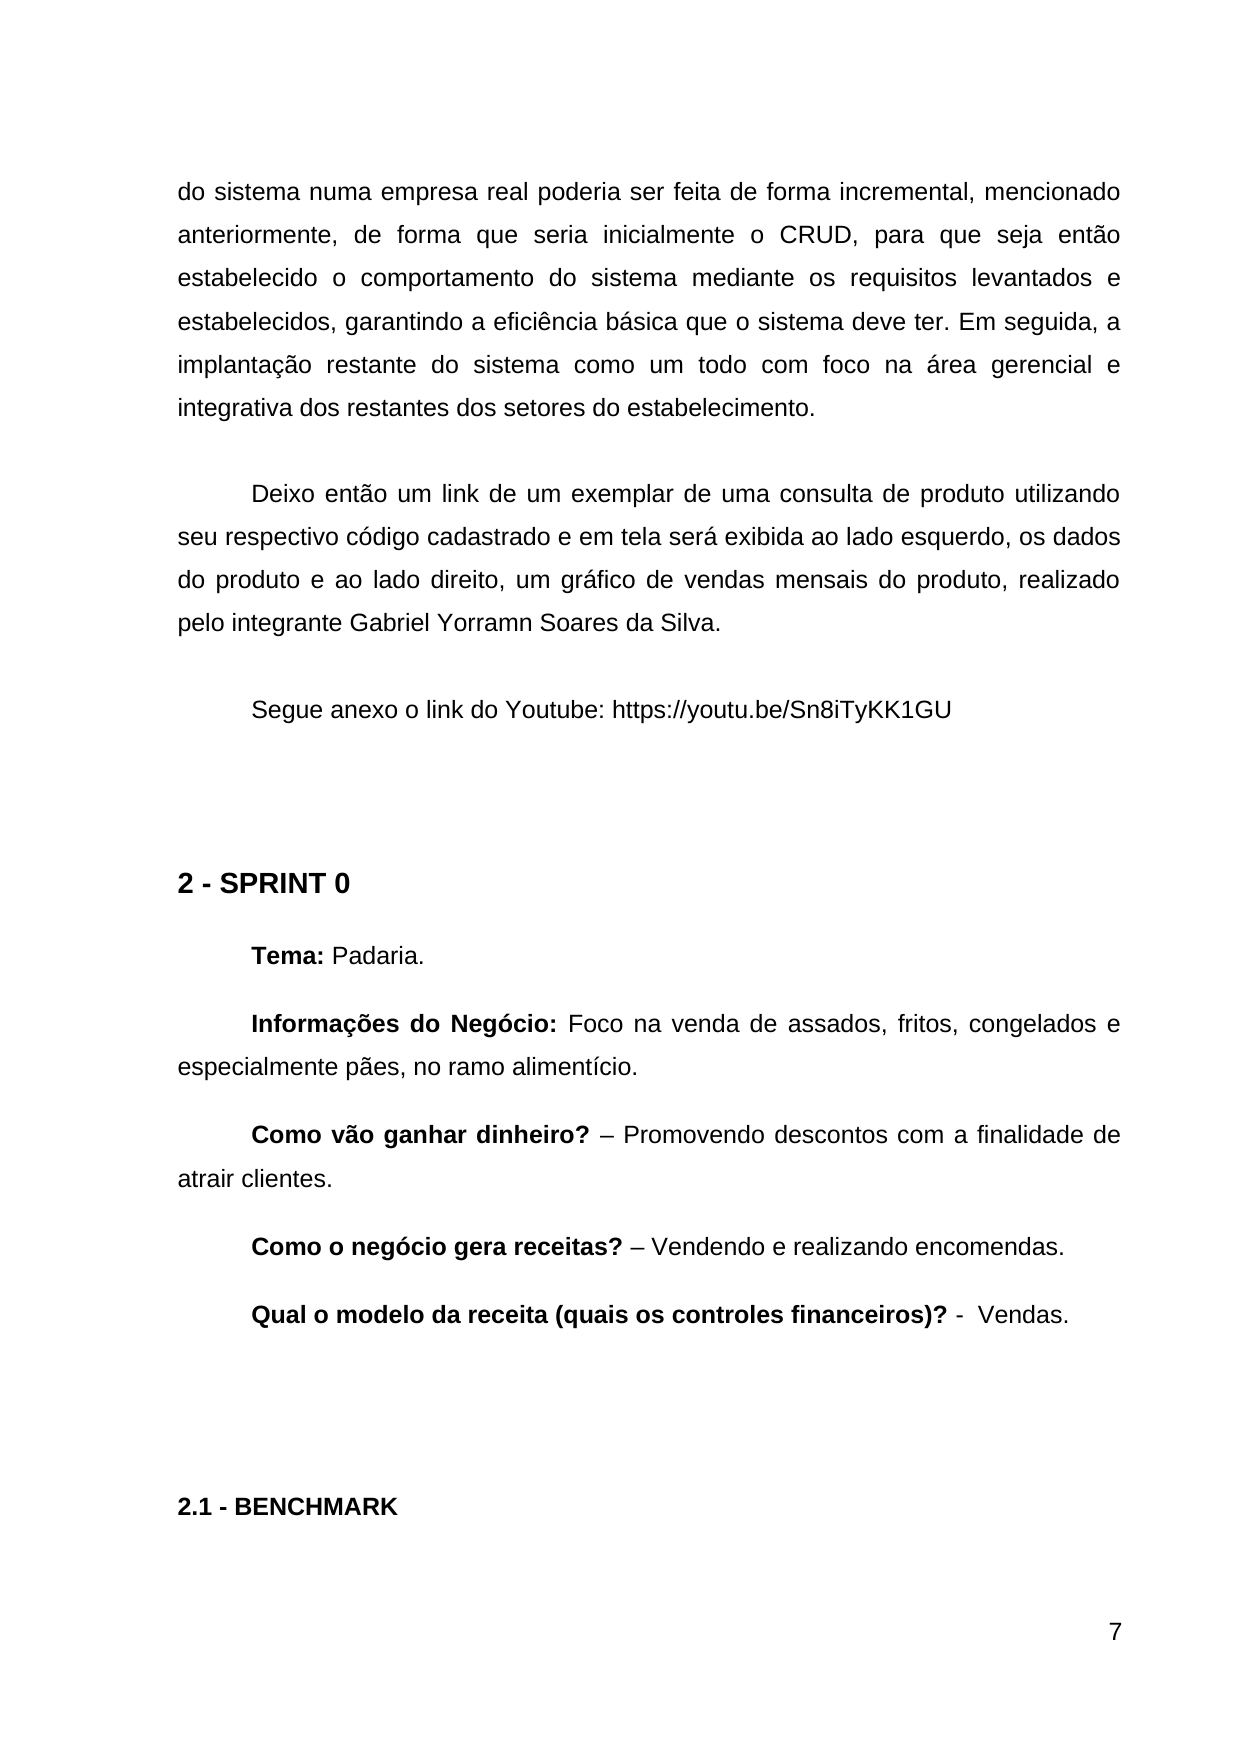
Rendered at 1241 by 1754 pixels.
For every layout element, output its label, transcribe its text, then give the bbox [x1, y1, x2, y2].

subtitle 2 - SPRINT 0 [177, 866, 1122, 899]
text Qual o modelo da receita (quais os controles financeiros)? - Vendas. [177, 1300, 1122, 1328]
text Como o negócio gera receitas? – Vendendo e realizando encomendas. [177, 1232, 1122, 1260]
text Segue anexo o link do Youtube: https://youtu.be/Sn8iTyKK1GU [177, 695, 1122, 723]
text Como vão ganhar dinheiro? – Promovendo descontos com a finalidade de atrair clientes. [177, 1120, 1122, 1192]
text Informações do Negócio: Foco na venda de assados, fritos, congelados e especialmente pães, no ramo alimentício. [177, 1009, 1122, 1081]
text do sistema numa empresa real poderia ser feita de forma incremental, mencionado anteriormente, de forma que seria inicialmente o CRUD, para que seja então estabelecido o comportamento do sistema mediante os requisitos levantados e estabelecidos, garantindo a eficiência básica que o sistema deve ter. Em seguida, a implantação restante do sistema como um todo com foco na área gerencial e integrativa dos restantes dos setores do estabelecimento. [177, 177, 1122, 422]
subtitle 2.1 - BENCHMARK [177, 1492, 1122, 1520]
text Deixo então um link de um exemplar de uma consulta de produto utilizando seu respectivo código cadastrado e em tela será exibida ao lado esquerdo, os dados do produto e ao lado direito, um gráfico de vendas mensais do produto, realizado pelo integrante Gabriel Yorramn Soares da Silva. [177, 479, 1122, 637]
text Tema: Padaria. [177, 941, 1122, 970]
